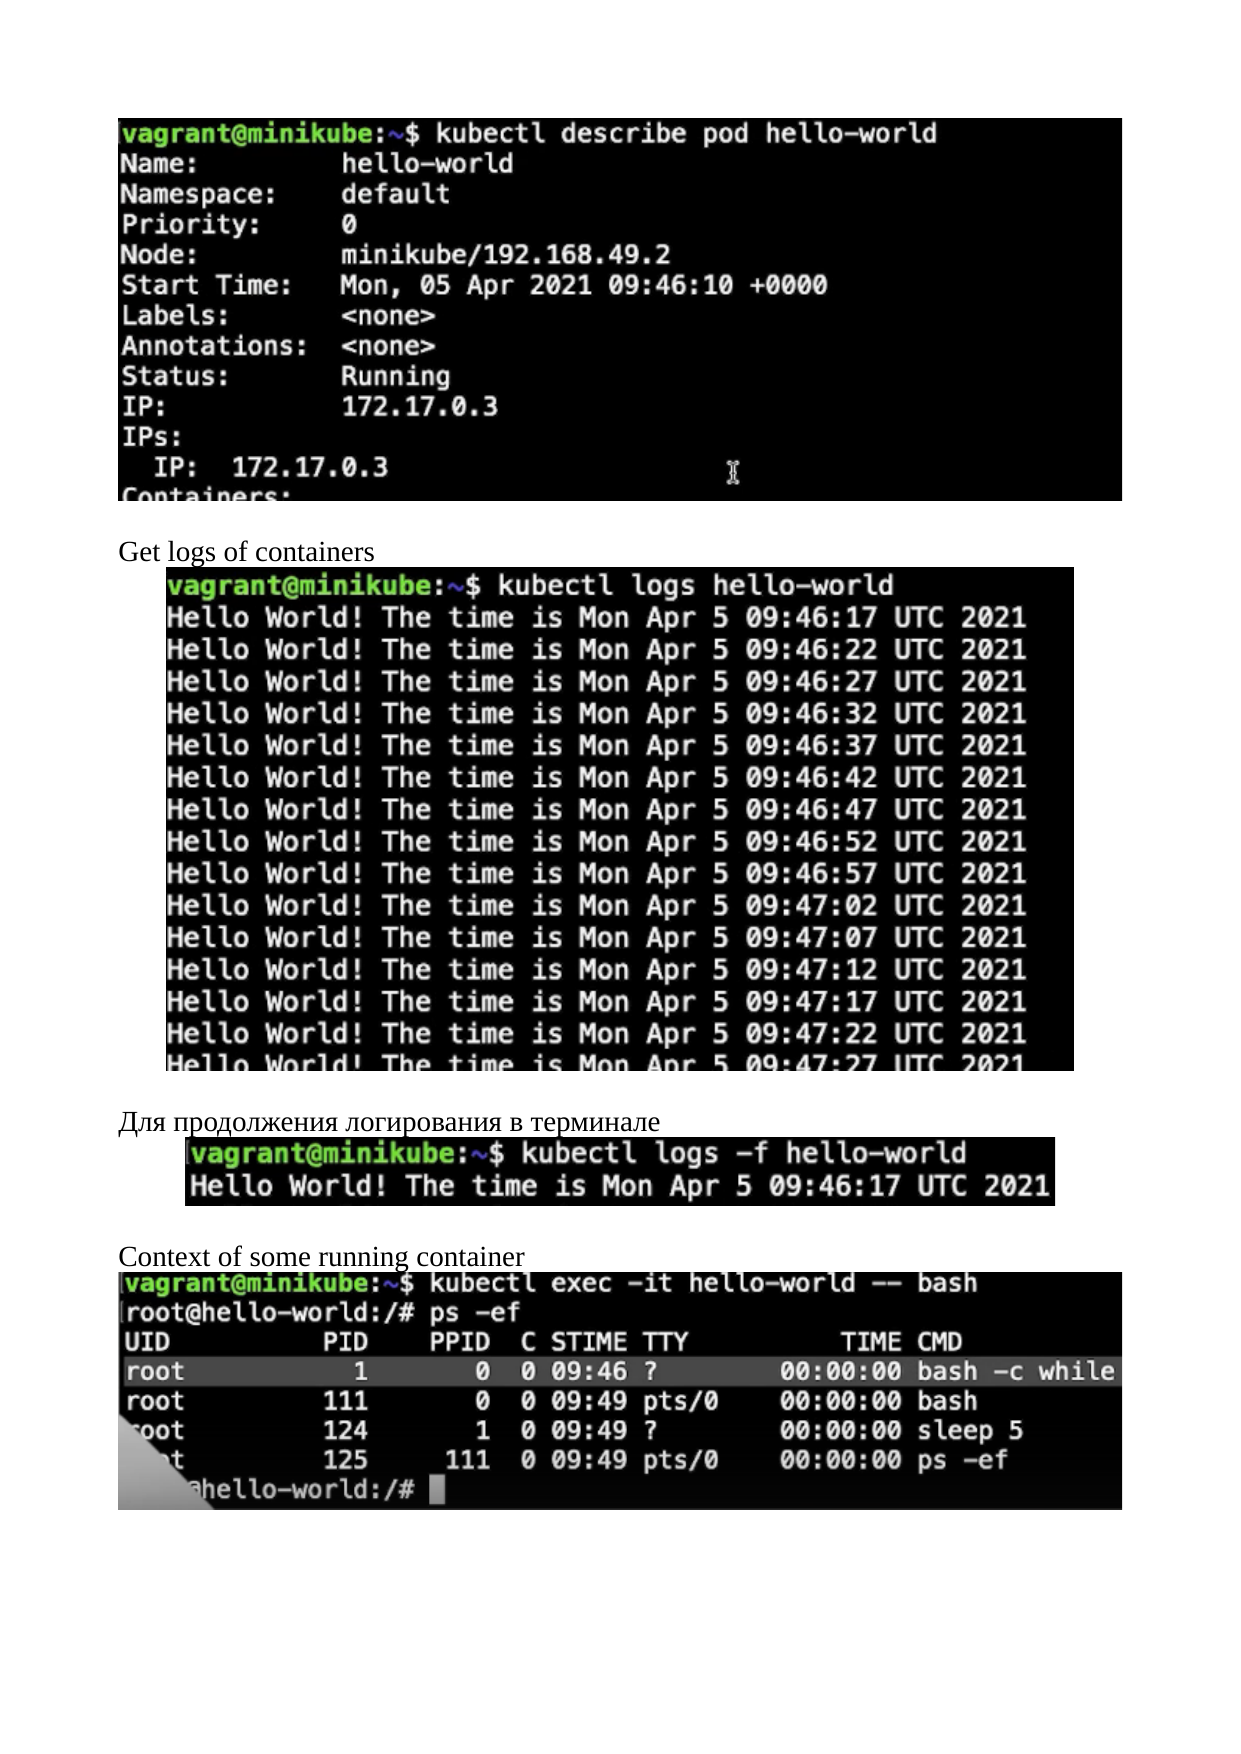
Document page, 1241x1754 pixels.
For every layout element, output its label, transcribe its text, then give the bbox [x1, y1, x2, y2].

picture [166, 567, 1074, 1071]
text Context of some running container [118, 1239, 1122, 1272]
text Для продолжения логирования в терминале [118, 1104, 1122, 1138]
picture [118, 118, 1123, 501]
text Get logs of containers [118, 534, 1122, 568]
picture [118, 1272, 1123, 1510]
picture [185, 1137, 1056, 1206]
